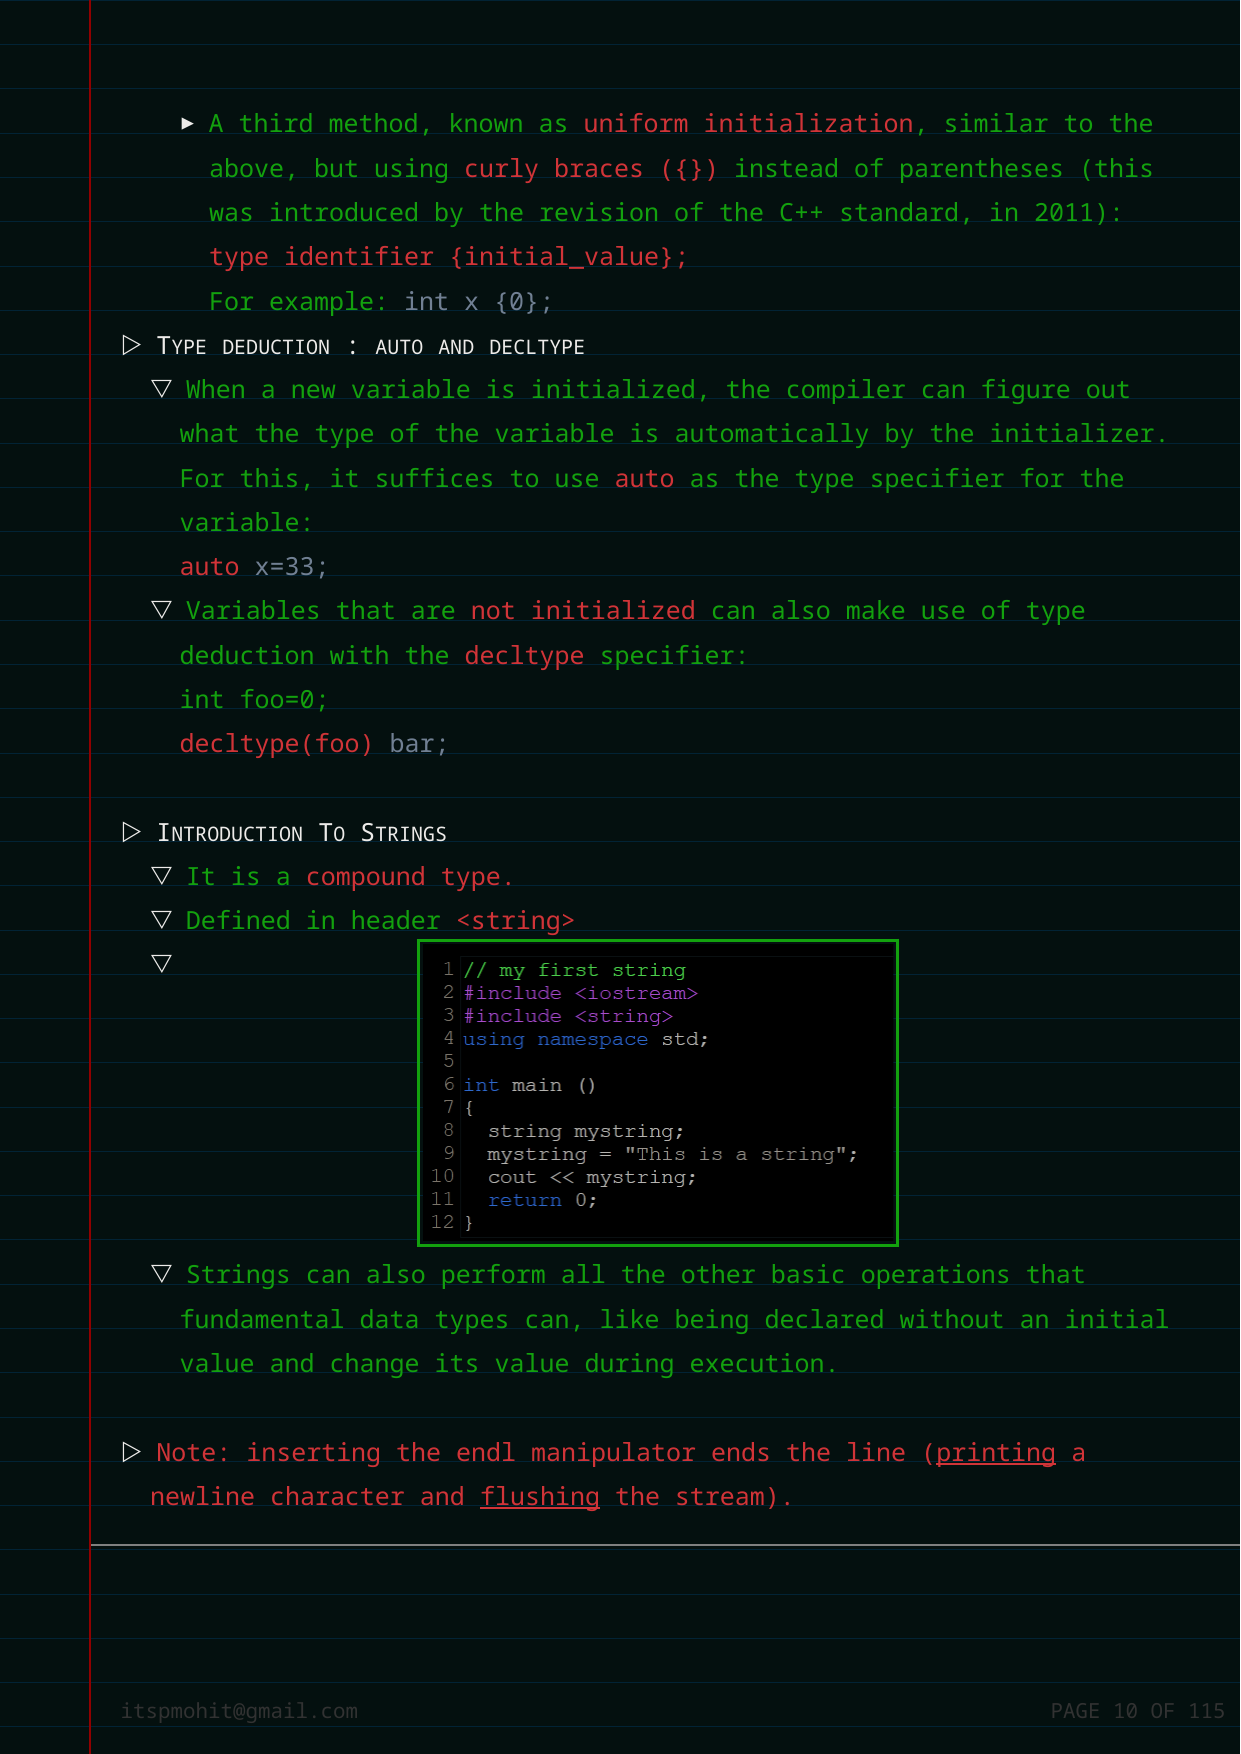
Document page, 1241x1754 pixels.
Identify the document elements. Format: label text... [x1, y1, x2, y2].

list Variables that are not initialized can also make use of type deduction with the decltype specifier: int foo=0; decltype(foo) bar; [150, 584, 1196, 806]
list When a new variable is initialized, the compiler can figure out what the type of the variable is automatically by the initializer. For this, it suffices to use auto as the type specifier for the variable: auto x=33; [150, 363, 1196, 584]
list Strings can also perform all the other basic operations that fundamental data types can, like being declared without an initial value and change its value during execution. [150, 1248, 1196, 1426]
list Note: inserting the endl manipulator ends the line (printing a newline character and flushing the stream). [120, 1426, 1196, 1514]
list Defined in header <string> [150, 894, 1196, 938]
list Type deduction : auto and decltype [120, 319, 1196, 363]
list A third method, known as uniform initialization, similar to the above, but using curly braces ({}) instead of parentheses (this was introduced by the revision of the C++ standard, in 2011): type identifier {initial_value}; For example: int x {0}; [179, 97, 1196, 319]
picture [423, 944, 894, 1241]
subtitle Introduction To Strings [120, 806, 1196, 850]
list It is a compound type. [150, 850, 1196, 894]
